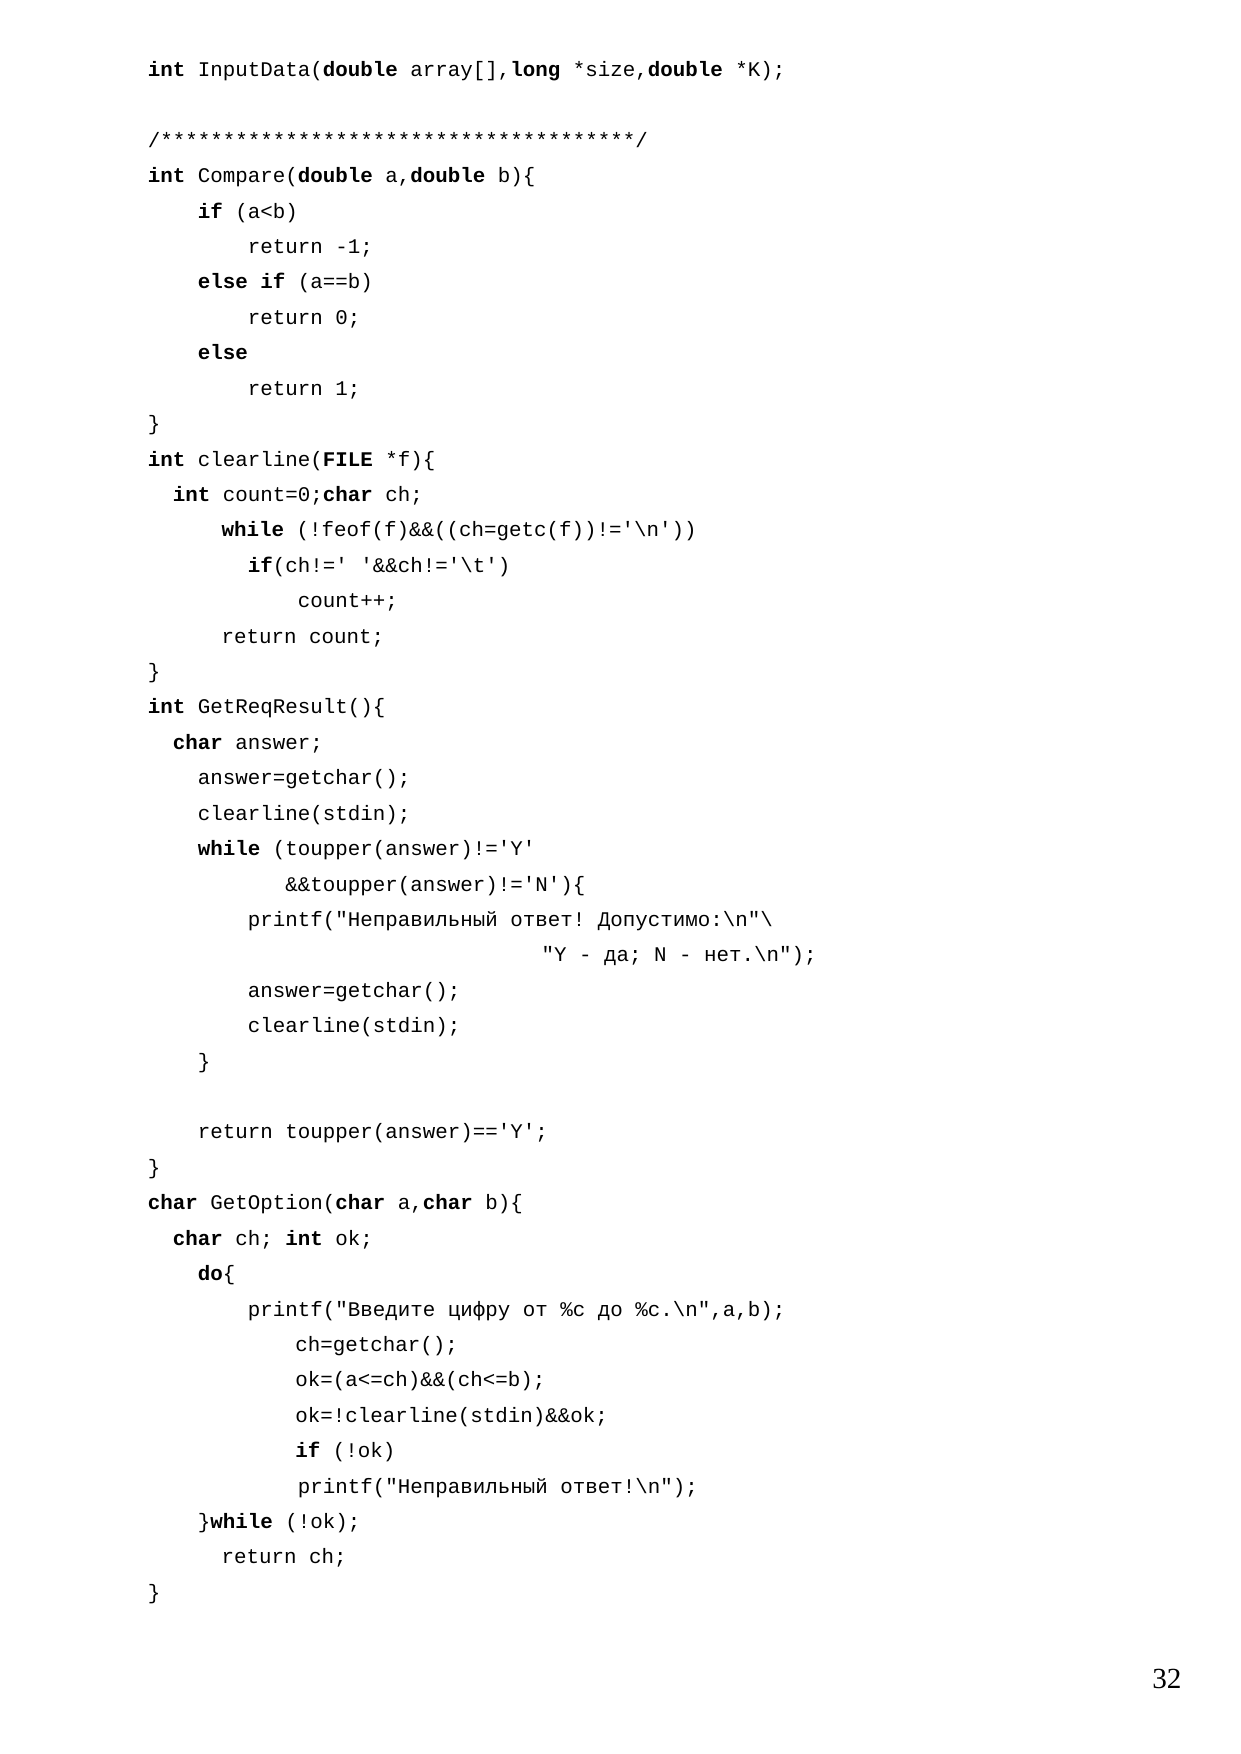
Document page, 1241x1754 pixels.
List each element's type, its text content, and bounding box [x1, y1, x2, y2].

text else if (a==b) [148, 272, 1181, 295]
text return 1; [148, 378, 1181, 401]
text else [148, 342, 1181, 366]
text answer=getchar(); [148, 767, 1181, 791]
text } [148, 661, 1181, 685]
text return toupper(answer)=='Y'; [148, 1122, 1181, 1145]
text return -1; [148, 236, 1181, 260]
text clearline(stdin); [148, 1015, 1181, 1039]
text }while (!ok); [148, 1511, 1181, 1535]
text int count=0;char ch; [148, 484, 1181, 508]
text char GetOption(char a,char b){ [148, 1192, 1181, 1216]
text if (!ok) [148, 1440, 1181, 1464]
text return 0; [148, 307, 1181, 331]
text char answer; [148, 732, 1181, 756]
text return ch; [148, 1547, 1181, 1570]
text if (a<b) [148, 201, 1181, 224]
text int GetReqResult(){ [148, 697, 1181, 720]
text clearline(stdin); [148, 803, 1181, 826]
text int Compare(double a,double b){ [148, 165, 1181, 189]
text } [148, 413, 1181, 437]
text &&toupper(answer)!='N'){ [148, 874, 1181, 897]
text if(ch!=' '&&ch!='\t') [148, 555, 1181, 578]
text printf("Введите цифру от %c до %c.\n",a,b); [148, 1299, 1181, 1322]
text answer=getchar(); [148, 980, 1181, 1003]
text int InputData(double array[],long *size,double *K); [148, 59, 1181, 83]
text } [148, 1582, 1181, 1606]
text } [148, 1051, 1181, 1074]
text } [148, 1157, 1181, 1181]
text int clearline(FILE *f){ [148, 449, 1181, 472]
text count++; [148, 590, 1181, 614]
text "Y - да; N - нет.\n"); [148, 944, 1181, 968]
text ch=getchar(); [148, 1334, 1181, 1358]
text ok=!clearline(stdin)&&ok; [148, 1405, 1181, 1428]
text while (toupper(answer)!='Y' [148, 838, 1181, 862]
text do{ [148, 1263, 1181, 1287]
text char ch; int ok; [148, 1228, 1181, 1251]
text return count; [148, 626, 1181, 649]
text /**************************************/ [148, 130, 1181, 153]
text printf("Неправильный ответ!\n"); [148, 1476, 1181, 1499]
text ok=(a<=ch)&&(ch<=b); [148, 1369, 1181, 1393]
text while (!feof(f)&&((ch=getc(f))!='\n')) [148, 519, 1181, 543]
text printf("Неправильный ответ! Допустимо:\n"\ [148, 909, 1181, 933]
